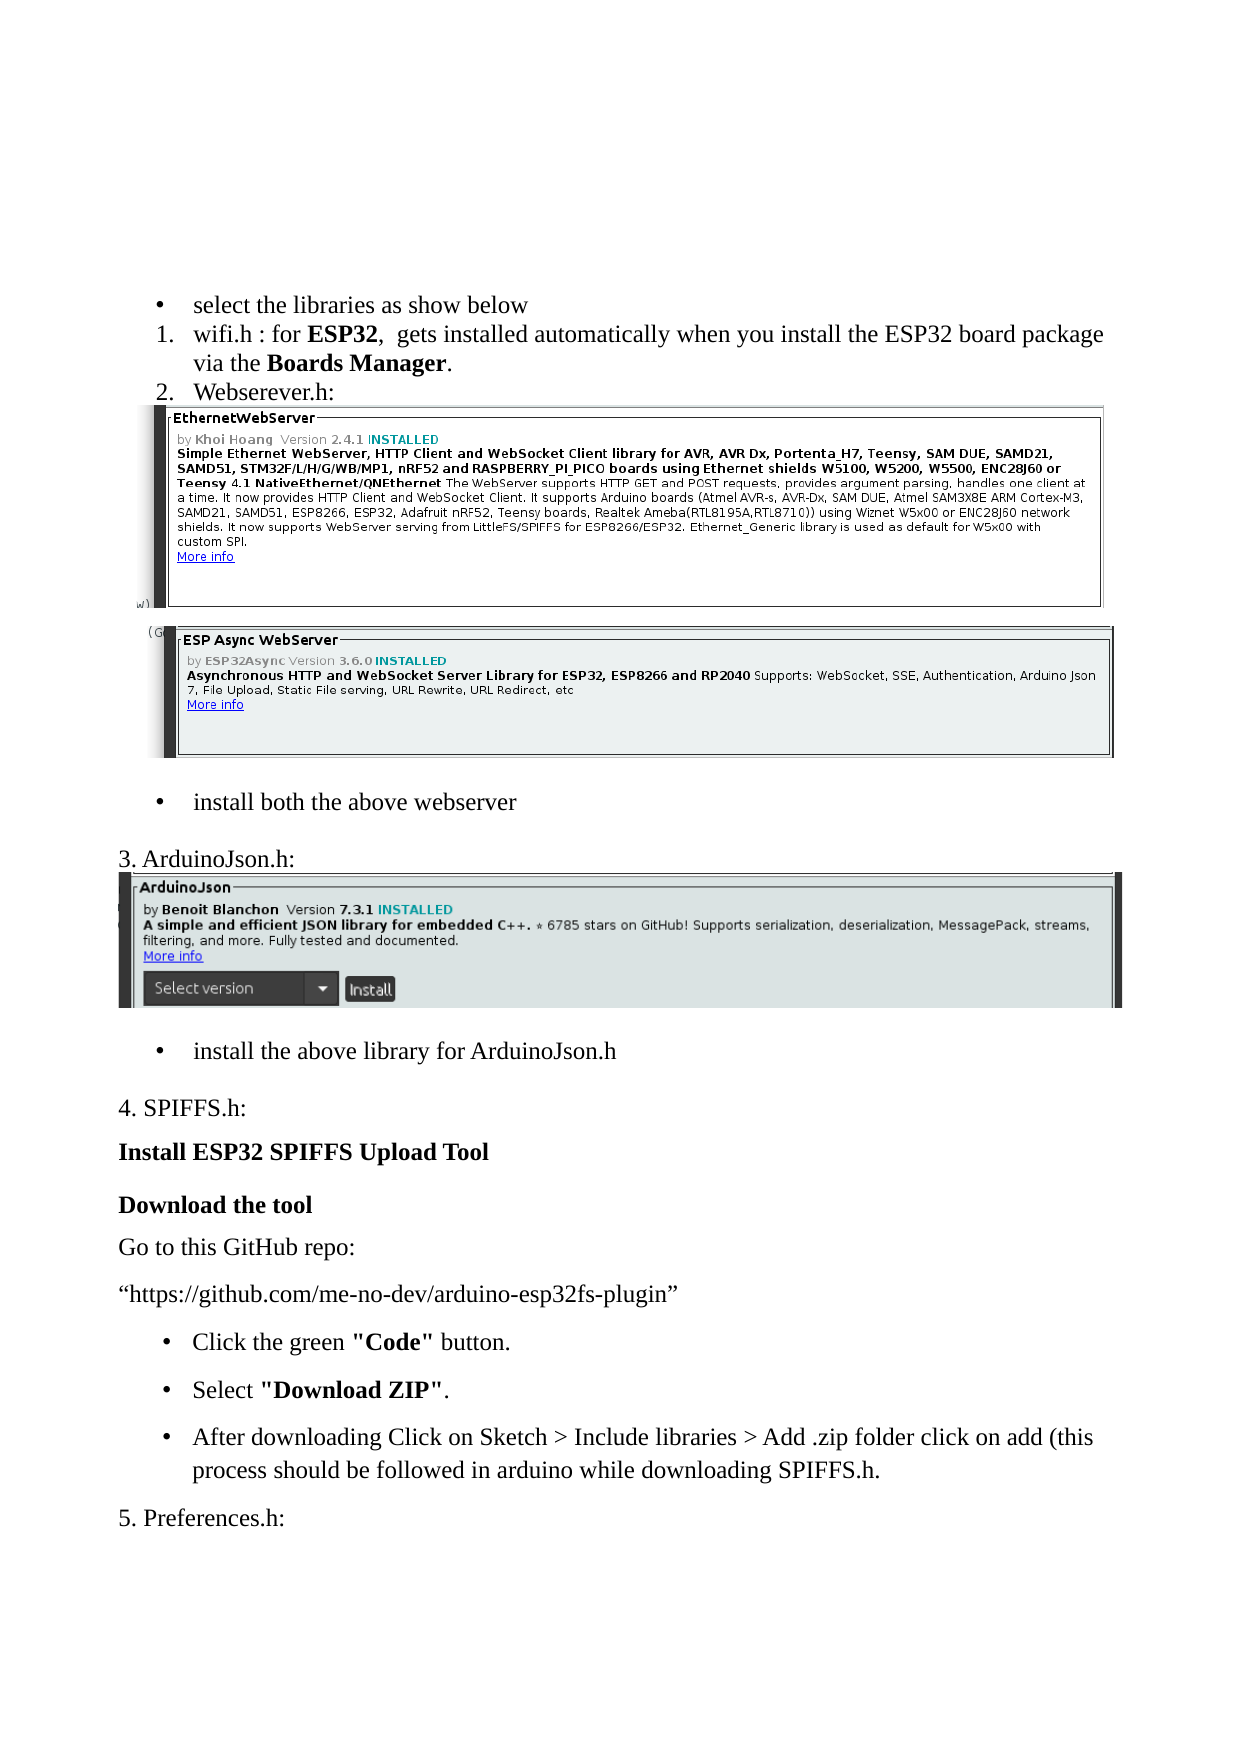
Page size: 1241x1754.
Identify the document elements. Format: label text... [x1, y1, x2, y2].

text 4. SPIFFS.h: [118, 1093, 1122, 1122]
picture [147, 626, 1114, 758]
list Select "Download ZIP". [162, 1375, 1122, 1403]
text 5. Preferences.h: [118, 1503, 1122, 1532]
text Go to this GitHub repo: [118, 1232, 1122, 1261]
list After downloading Click on Sketch > Include libraries > Add .zip folder click on add (this process should be followed in arduino while downloading SPIFFS.h. [162, 1422, 1122, 1484]
picture [136, 405, 1104, 608]
list install the above library for ArduinoJson.h [156, 1036, 1122, 1065]
list Click the green "Code" button. [162, 1327, 1122, 1356]
list wifi.h : for ESP32, gets installed automatically when you install the ESP32 board package via the Boards Manager. [156, 319, 1122, 377]
text “https://github.com/me-no-dev/arduino-esp32fs-plugin” [118, 1279, 1122, 1308]
list select the libraries as show below [156, 291, 1122, 319]
list install both the above webserver [156, 787, 1122, 815]
text 3. ArduinoJson.h: [118, 844, 1122, 872]
list Webserever.h: [156, 377, 1122, 406]
picture [118, 872, 1123, 1008]
subtitle Download the tool [118, 1191, 1122, 1219]
subtitle Install ESP32 SPIFFS Upload Tool [118, 1137, 1122, 1166]
